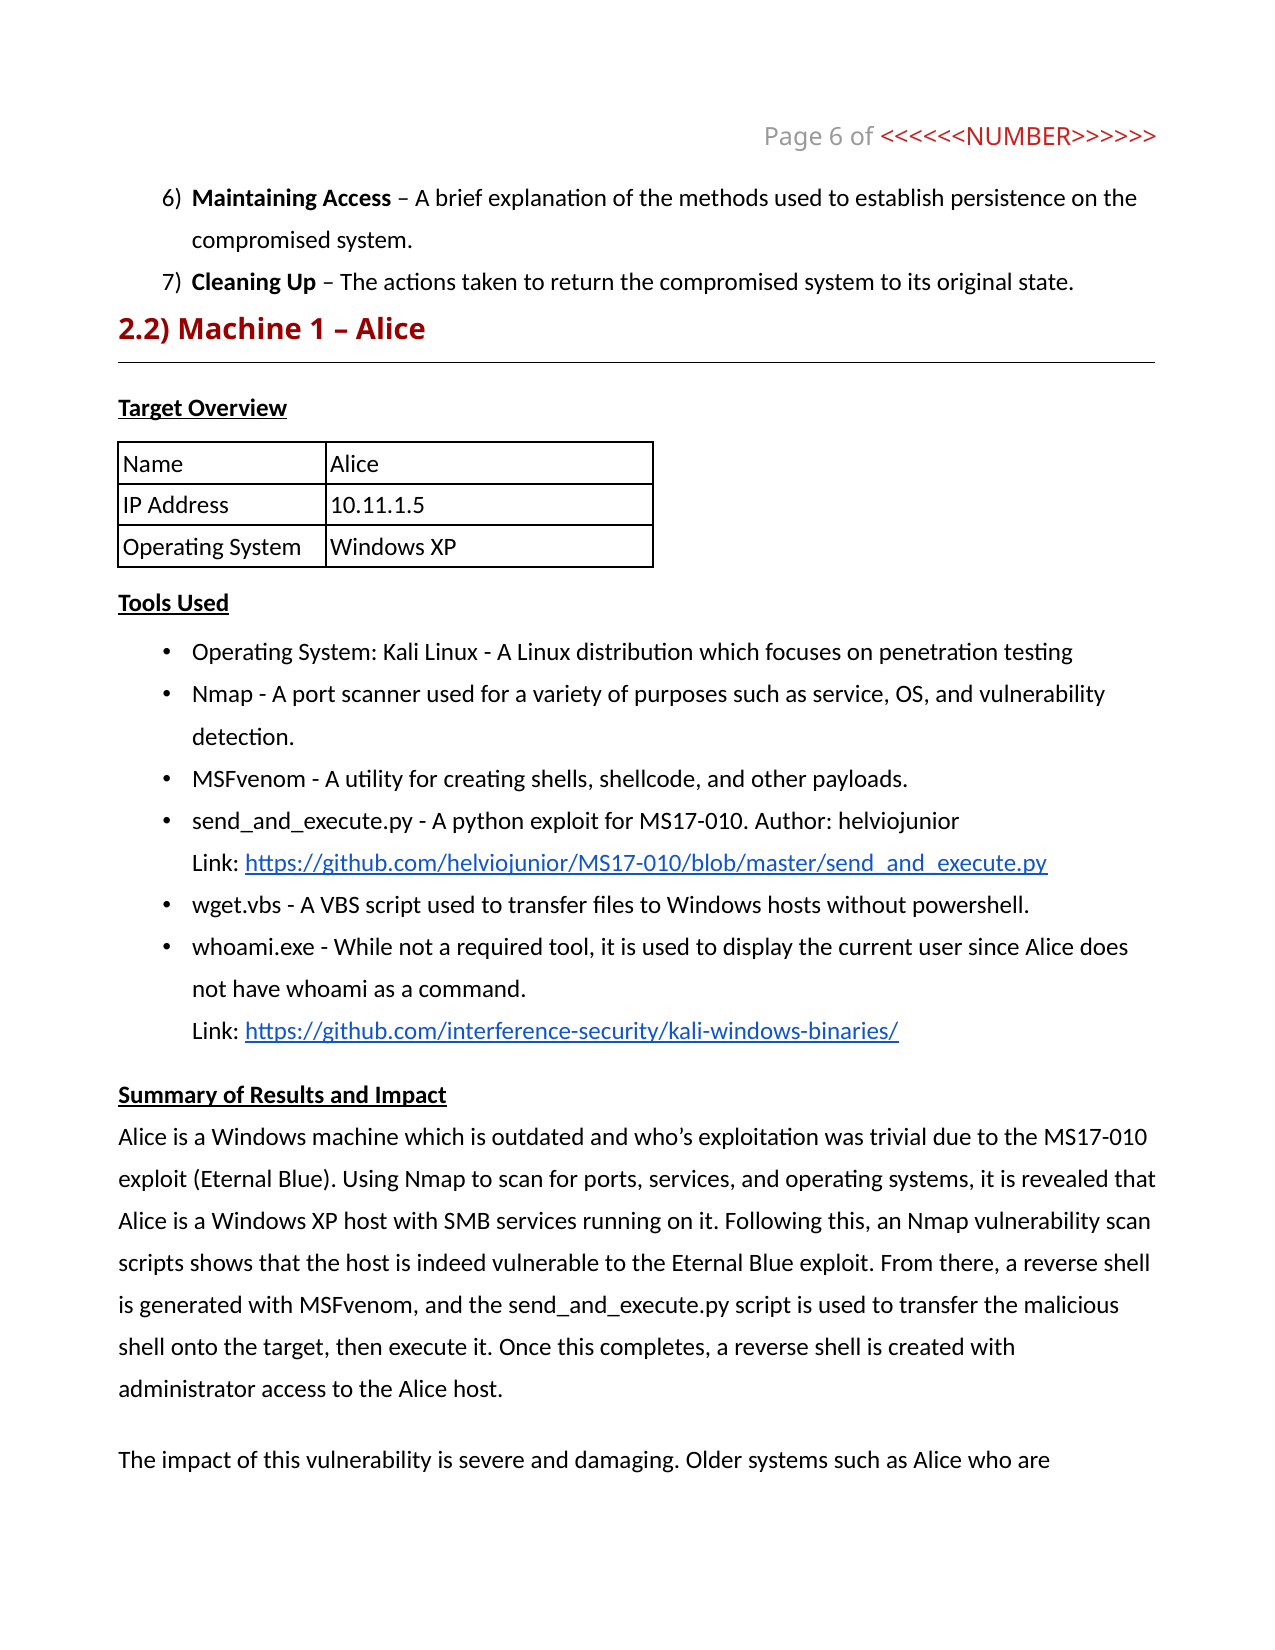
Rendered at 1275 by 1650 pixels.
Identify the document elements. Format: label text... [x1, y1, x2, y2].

text Tools Used [118, 568, 1157, 617]
table_cell Operating System [119, 526, 325, 566]
list Nmap - A port scanner used for a variety of purposes such as service, OS, and vulnerability detection. [162, 678, 1157, 751]
text Summary of Results and Impact [118, 1057, 1157, 1109]
text Target Overview [118, 392, 1157, 422]
list whoami.exe - While not a required tool, it is used to display the current user since Alice does not have whoami as a command. Link: https://github.com/interference-security/kali-windows-binaries/ [162, 931, 1157, 1046]
table_cell IP Address [119, 485, 325, 524]
table_cell 10.11.1.5 [327, 485, 652, 524]
text Alice is a Windows machine which is outdated and who’s exploitation was trivial due to the MS17-010 exploit (Eternal Blue). Using Nmap to scan for ports, services, and operating systems, it is revealed that Alice is a Windows XP host with SMB services running on it. Following this, an Nmap vulnerability scan scripts shows that the host is indeed vulnerable to the Eternal Blue exploit. From there, a reverse shell is generated with MSFvenom, and the send_and_execute.py script is used to transfer the malicious shell onto the target, then execute it. Once this completes, a reverse shell is created with administrator access to the Alice host. The impact of this vulnerability is severe and damaging. Older systems such as Alice who are [118, 1121, 1157, 1474]
table_cell Windows XP [327, 526, 652, 566]
list Operating System: Kali Linux - A Linux distribution which focuses on penetration testing [162, 636, 1157, 667]
table_header Name [119, 443, 325, 483]
list Maintaining Access – A brief explanation of the methods used to establish persistence on the compromised system. [162, 182, 1157, 254]
table_header Alice [327, 443, 652, 483]
text 2.2) Machine 1 – Alice [118, 308, 1157, 348]
list wget.vbs - A VBS script used to transfer files to Windows hosts without powershell. [162, 889, 1157, 919]
list send_and_execute.py - A python exploit for MS17-010. Author: helviojunior Link: https://github.com/helviojunior/MS17-010/blob/master/send_and_execute.py [162, 805, 1157, 877]
list Cleaning Up – The actions taken to return the compromised system to its original state. [162, 266, 1157, 296]
list MSFvenom - A utility for creating shells, shellcode, and other payloads. [162, 763, 1157, 793]
